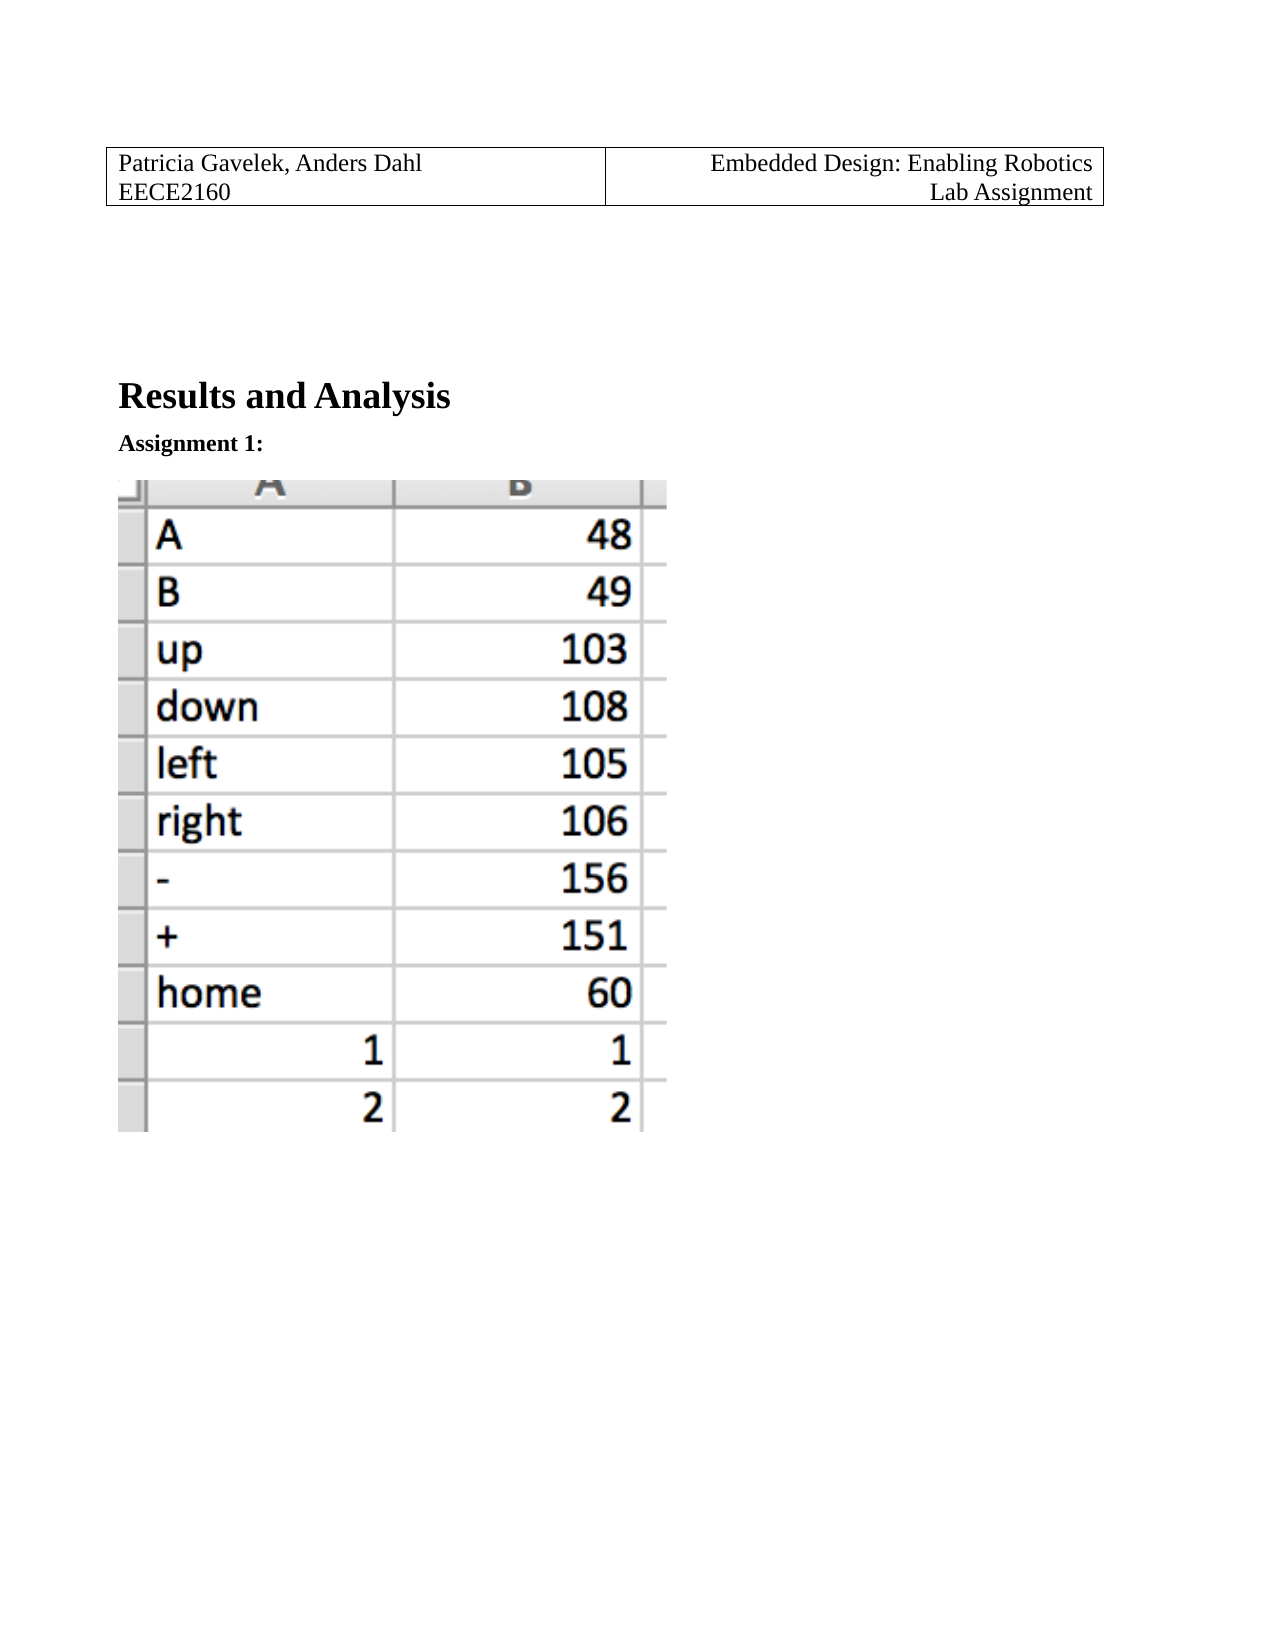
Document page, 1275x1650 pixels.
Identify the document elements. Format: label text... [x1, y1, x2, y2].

subtitle Results and Analysis [118, 373, 1157, 417]
picture [118, 480, 667, 1132]
text Assignment 1: [118, 429, 1157, 457]
